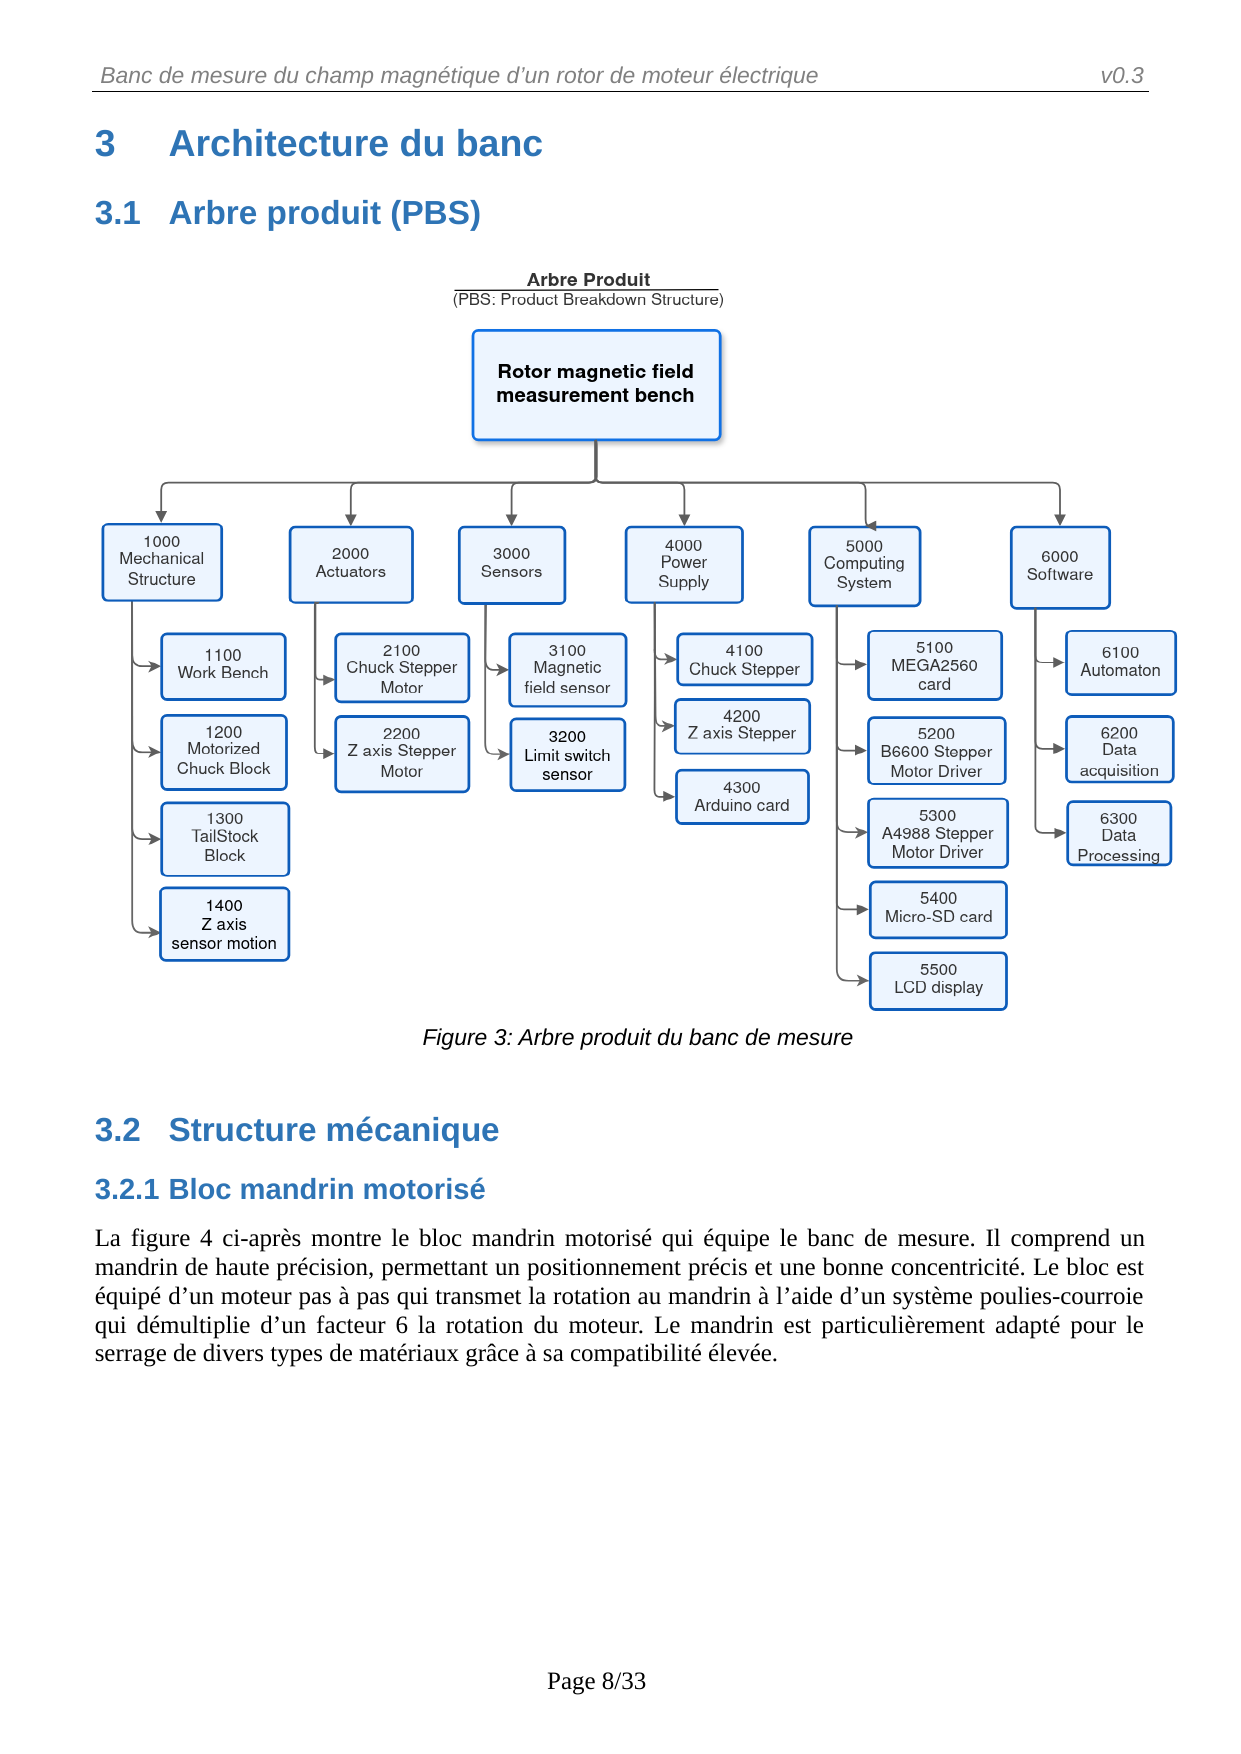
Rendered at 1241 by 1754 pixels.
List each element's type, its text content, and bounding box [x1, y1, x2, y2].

text Figure 3: Arbre produit du banc de mesure [94, 1024, 1183, 1050]
text La figure 4 ci-après montre le bloc mandrin motorisé qui équipe le banc de mesure. Il comprend un mandrin de haute précision, permettant un positionnement précis et une bonne concentricité. Le bloc est équipé d’un moteur pas à pas qui transmet la rotation au mandrin à l’aide d’un système poulies-courroie qui démultiplie d’un facteur 6 la rotation du moteur. Le mandrin est particulièrement adapté pour le serrage de divers types de matériaux grâce à sa compatibilité élevée. [94, 1223, 1146, 1367]
subtitle Structure mécanique [94, 1110, 1146, 1149]
subtitle Arbre produit (PBS) [94, 193, 1146, 232]
subtitle Bloc mandrin motorisé [94, 1172, 1146, 1206]
subtitle Architecture du banc [94, 121, 1146, 164]
picture [97, 268, 1181, 1012]
